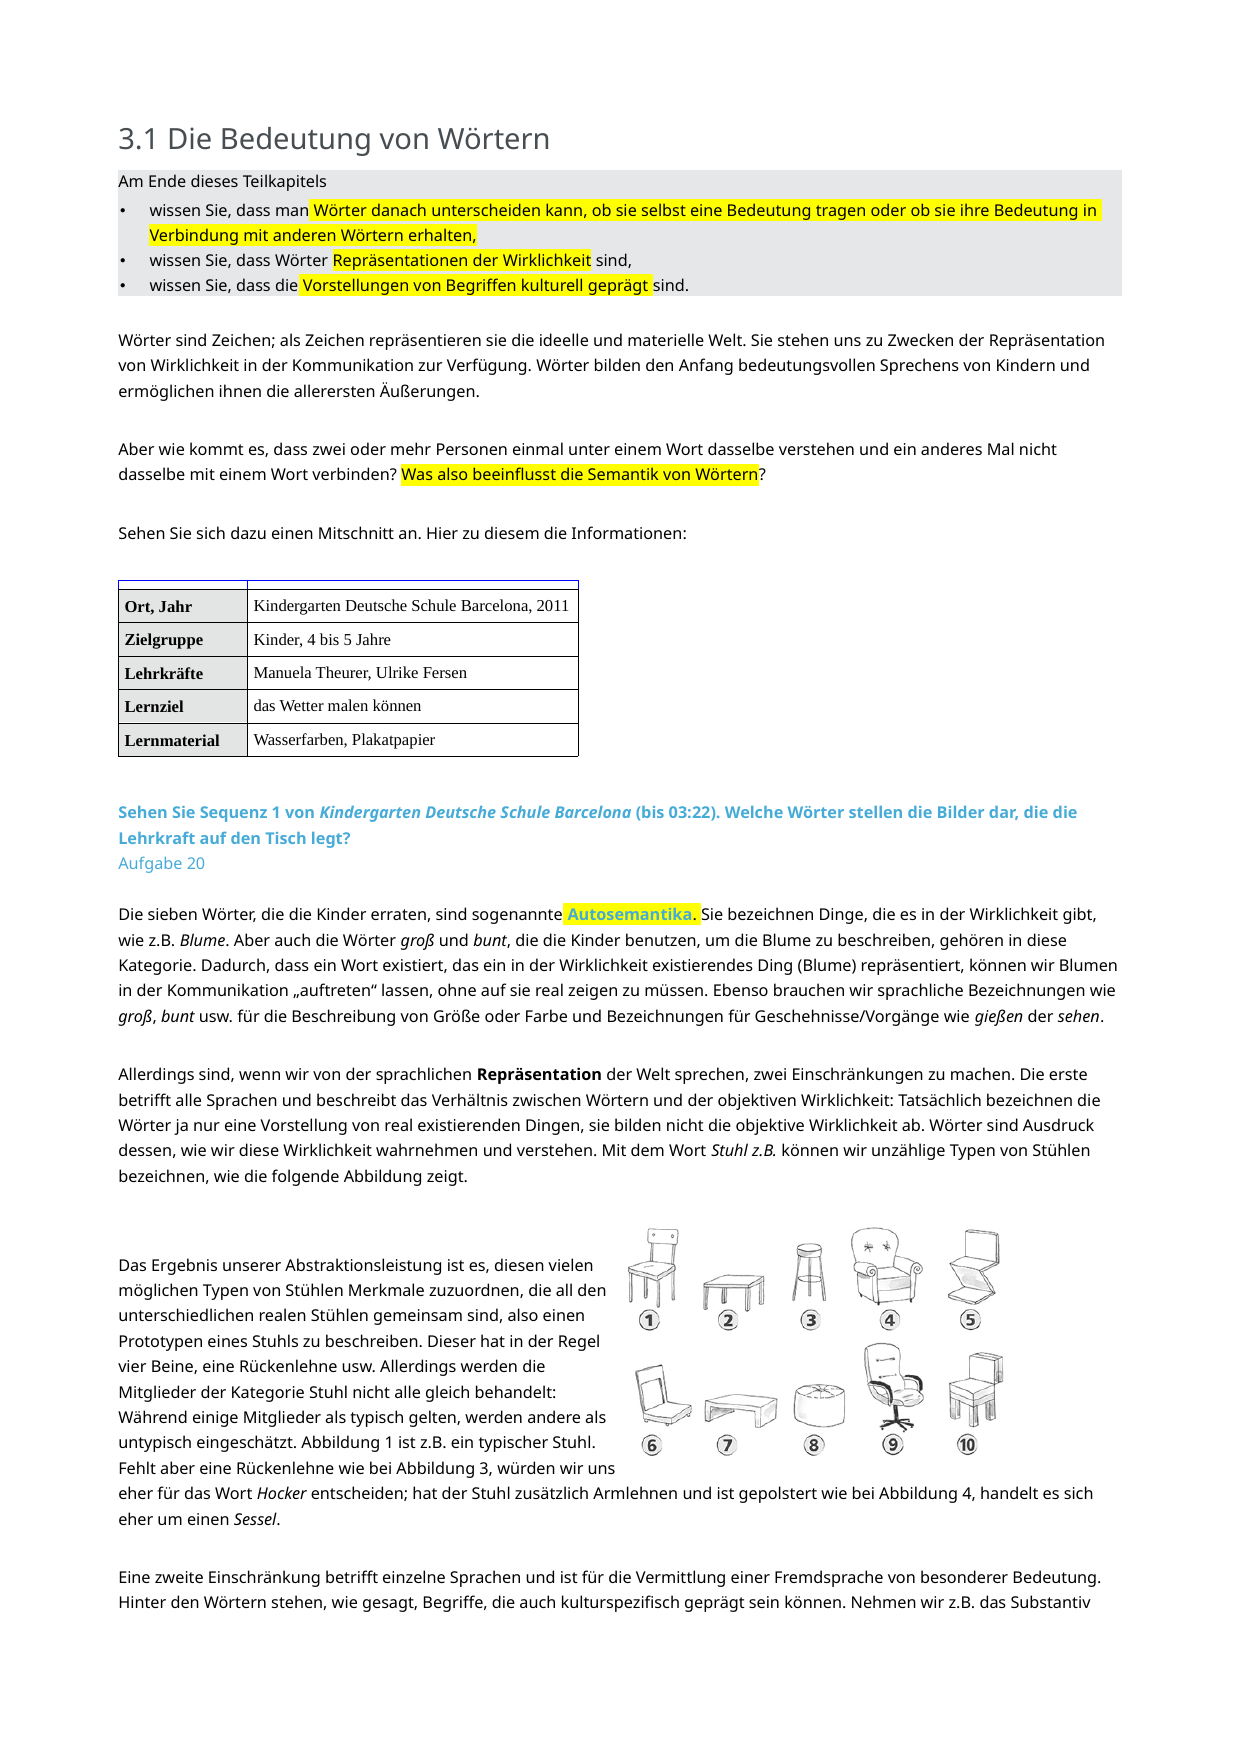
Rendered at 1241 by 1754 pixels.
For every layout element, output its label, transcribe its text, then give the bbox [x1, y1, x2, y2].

table_cell Lernmaterial [119, 724, 247, 756]
text Am Ende dieses Teilkapitels [118, 170, 1122, 192]
list wissen Sie, dass Wörter Repräsentationen der Wirklichkeit sind, [120, 246, 1122, 271]
list wissen Sie, dass die Vorstellungen von Begriffen kulturell geprägt sind. [120, 271, 1122, 296]
text Aufgabe 20 [118, 852, 1122, 874]
table_cell Ort, Jahr [119, 590, 247, 622]
table_cell Zielgruppe [119, 623, 247, 656]
text Die sieben Wörter, die die Kinder erraten, sind sogenannte Autosemantika. Sie bezeichnen Dinge, die es in der Wirklichkeit gibt, wie z.B. Blume. Aber auch die Wörter groß und bunt, die die Kinder benutzen, um die Blume zu beschreiben, gehören in diese Kategorie. Dadurch, dass ein Wort existiert, das ein in der Wirklichkeit existierendes Ding (Blume) repräsentiert, können wir Blumen in der Kommunikation „auftreten“ lassen, ohne auf sie real zeigen zu müssen. Ebenso brauchen wir sprachliche Bezeichnungen wie groß, bunt usw. für die Beschreibung von Größe oder Farbe und Bezeichnungen für Geschehnisse/Vorgänge wie gießen der sehen. [118, 903, 1122, 1027]
text Allerdings sind, wenn wir von der sprachlichen Repräsentation der Welt sprechen, zwei Einschränkungen zu machen. Die erste betrifft alle Sprachen und beschreibt das Verhältnis zwischen Wörtern und der objektiven Wirklichkeit: Tatsächlich bezeichnen die Wörter ja nur eine Vorstellung von real existierenden Dingen, sie bilden nicht die objektive Wirklichkeit ab. Wörter sind Ausdruck dessen, wie wir diese Wirklichkeit wahrnehmen und verstehen. Mit dem Wort Stuhl z.B. können wir unzählige Typen von Stühlen bezeichnen, wie die folgende Abbildung zeigt. [118, 1063, 1122, 1187]
text Sehen Sie Sequenz 1 von Kindergarten Deutsche Schule Barcelona (bis 03:22). Welche Wörter stellen die Bilder dar, die die Lehrkraft auf den Tisch legt? [118, 801, 1122, 849]
text Aber wie kommt es, dass zwei oder mehr Personen einmal unter einem Wort dasselbe verstehen und ein anderes Mal nicht dasselbe mit einem Wort verbinden? Was also beeinflusst die Semantik von Wörtern? [118, 438, 1122, 486]
text Wörter sind Zeichen; als Zeichen repräsentieren sie die ideelle und materielle Welt. Sie stehen uns zu Zwecken der Repräsentation von Wirklichkeit in der Kommunikation zur Verfügung. Wörter bilden den Anfang bedeutungsvollen Sprechens von Kindern und ermöglichen ihnen die allerersten Äußerungen. [118, 329, 1122, 402]
table_cell Wasserfarben, Plakatpapier [248, 724, 578, 756]
table_cell das Wetter malen können [248, 690, 578, 722]
picture [617, 1216, 1021, 1475]
table_header [248, 581, 578, 589]
table_cell Lernziel [119, 690, 247, 722]
text Eine zweite Einschränkung betrifft einzelne Sprachen und ist für die Vermittlung einer Fremdsprache von besonderer Bedeutung. Hinter den Wörtern stehen, wie gesagt, Begriffe, die auch kulturspezifisch geprägt sein können. Nehmen wir z.B. das Substantiv [118, 1566, 1122, 1614]
table_cell Lehrkräfte [119, 657, 247, 689]
table_cell Kindergarten Deutsche Schule Barcelona, 2011 [248, 590, 578, 622]
table_header [119, 581, 247, 589]
text Sehen Sie sich dazu einen Mitschnitt an. Hier zu diesem die Informationen: [118, 522, 1122, 544]
list wissen Sie, dass man Wörter danach unterscheiden kann, ob sie selbst eine Bedeutung tragen oder ob sie ihre Bedeutung in Verbindung mit anderen Wörtern erhalten, [120, 196, 1122, 246]
table_cell Manuela Theurer, Ulrike Fersen [248, 657, 578, 689]
subtitle 3.1 Die Bedeutung von Wörtern [118, 118, 1122, 158]
text Das Ergebnis unserer Abstraktionsleistung ist es, diesen vielen möglichen Typen von Stühlen Merkmale zuzuordnen, die all den unterschiedlichen realen Stühlen gemeinsam sind, also einen Prototypen eines Stuhls zu beschreiben. Dieser hat in der Regel vier Beine, eine Rückenlehne usw. Allerdings werden die Mitglieder der Kategorie Stuhl nicht alle gleich behandelt: Während einige Mitglieder als typisch gelten, werden andere als untypisch eingeschätzt. Abbildung 1 ist z.B. ein typischer Stuhl. Fehlt aber eine Rückenlehne wie bei Abbildung 3, würden wir uns eher für das Wort Hocker entscheiden; hat der Stuhl zusätzlich Armlehnen und ist gepolstert wie bei Abbildung 4, handelt es sich eher um einen Sessel. [118, 1253, 1122, 1530]
table_cell Kinder, 4 bis 5 Jahre [248, 623, 578, 656]
